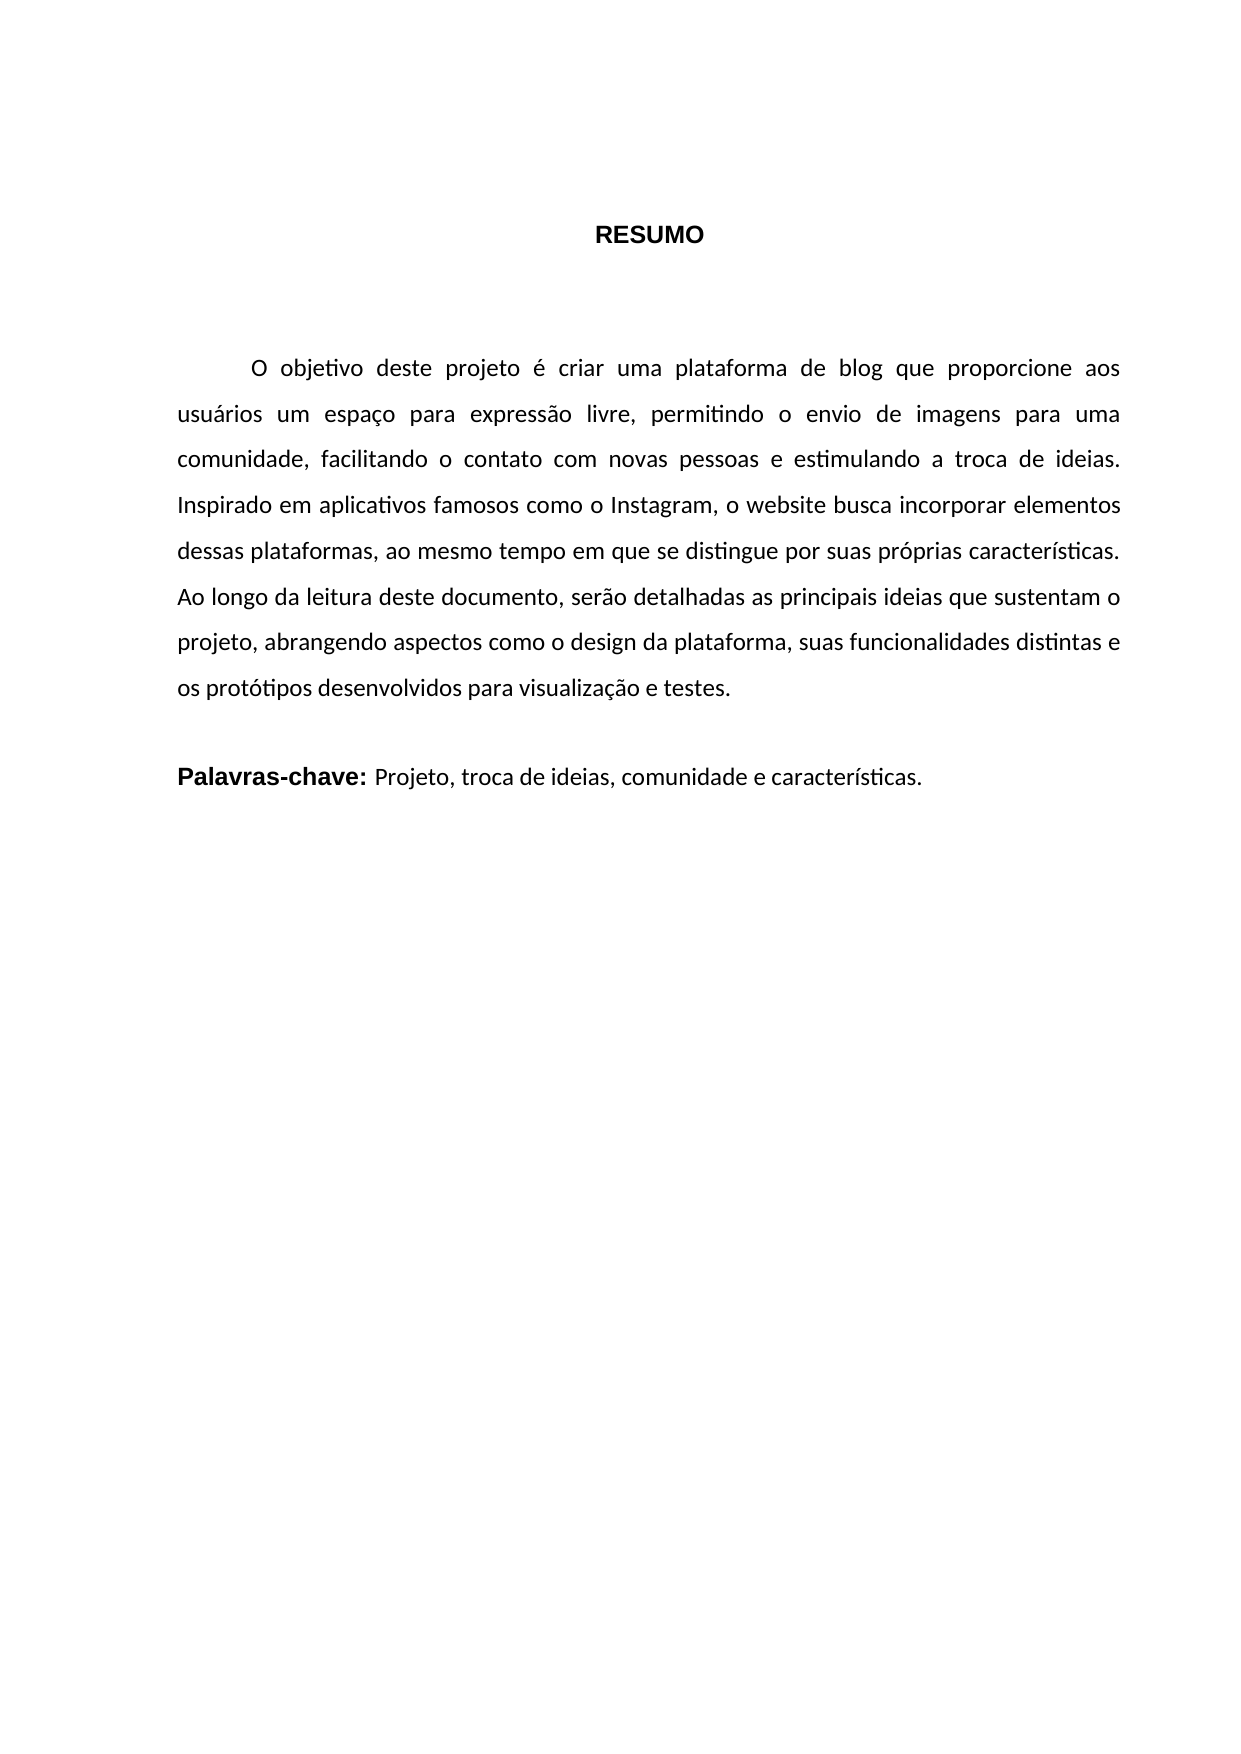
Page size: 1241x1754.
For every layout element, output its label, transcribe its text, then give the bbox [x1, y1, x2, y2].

text RESUMO [177, 220, 1122, 249]
text O objetivo deste projeto é criar uma plataforma de blog que proporcione aos usuários um espaço para expressão livre, permitindo o envio de imagens para uma comunidade, facilitando o contato com novas pessoas e estimulando a troca de ideias. Inspirado em aplicativos famosos como o Instagram, o website busca incorporar elementos dessas plataformas, ao mesmo tempo em que se distingue por suas próprias características. Ao longo da leitura deste documento, serão detalhadas as principais ideias que sustentam o projeto, abrangendo aspectos como o design da plataforma, suas funcionalidades distintas e os protótipos desenvolvidos para visualização e testes. [177, 352, 1122, 703]
text Palavras-chave: Projeto, troca de ideias, comunidade e características. [177, 761, 1122, 792]
